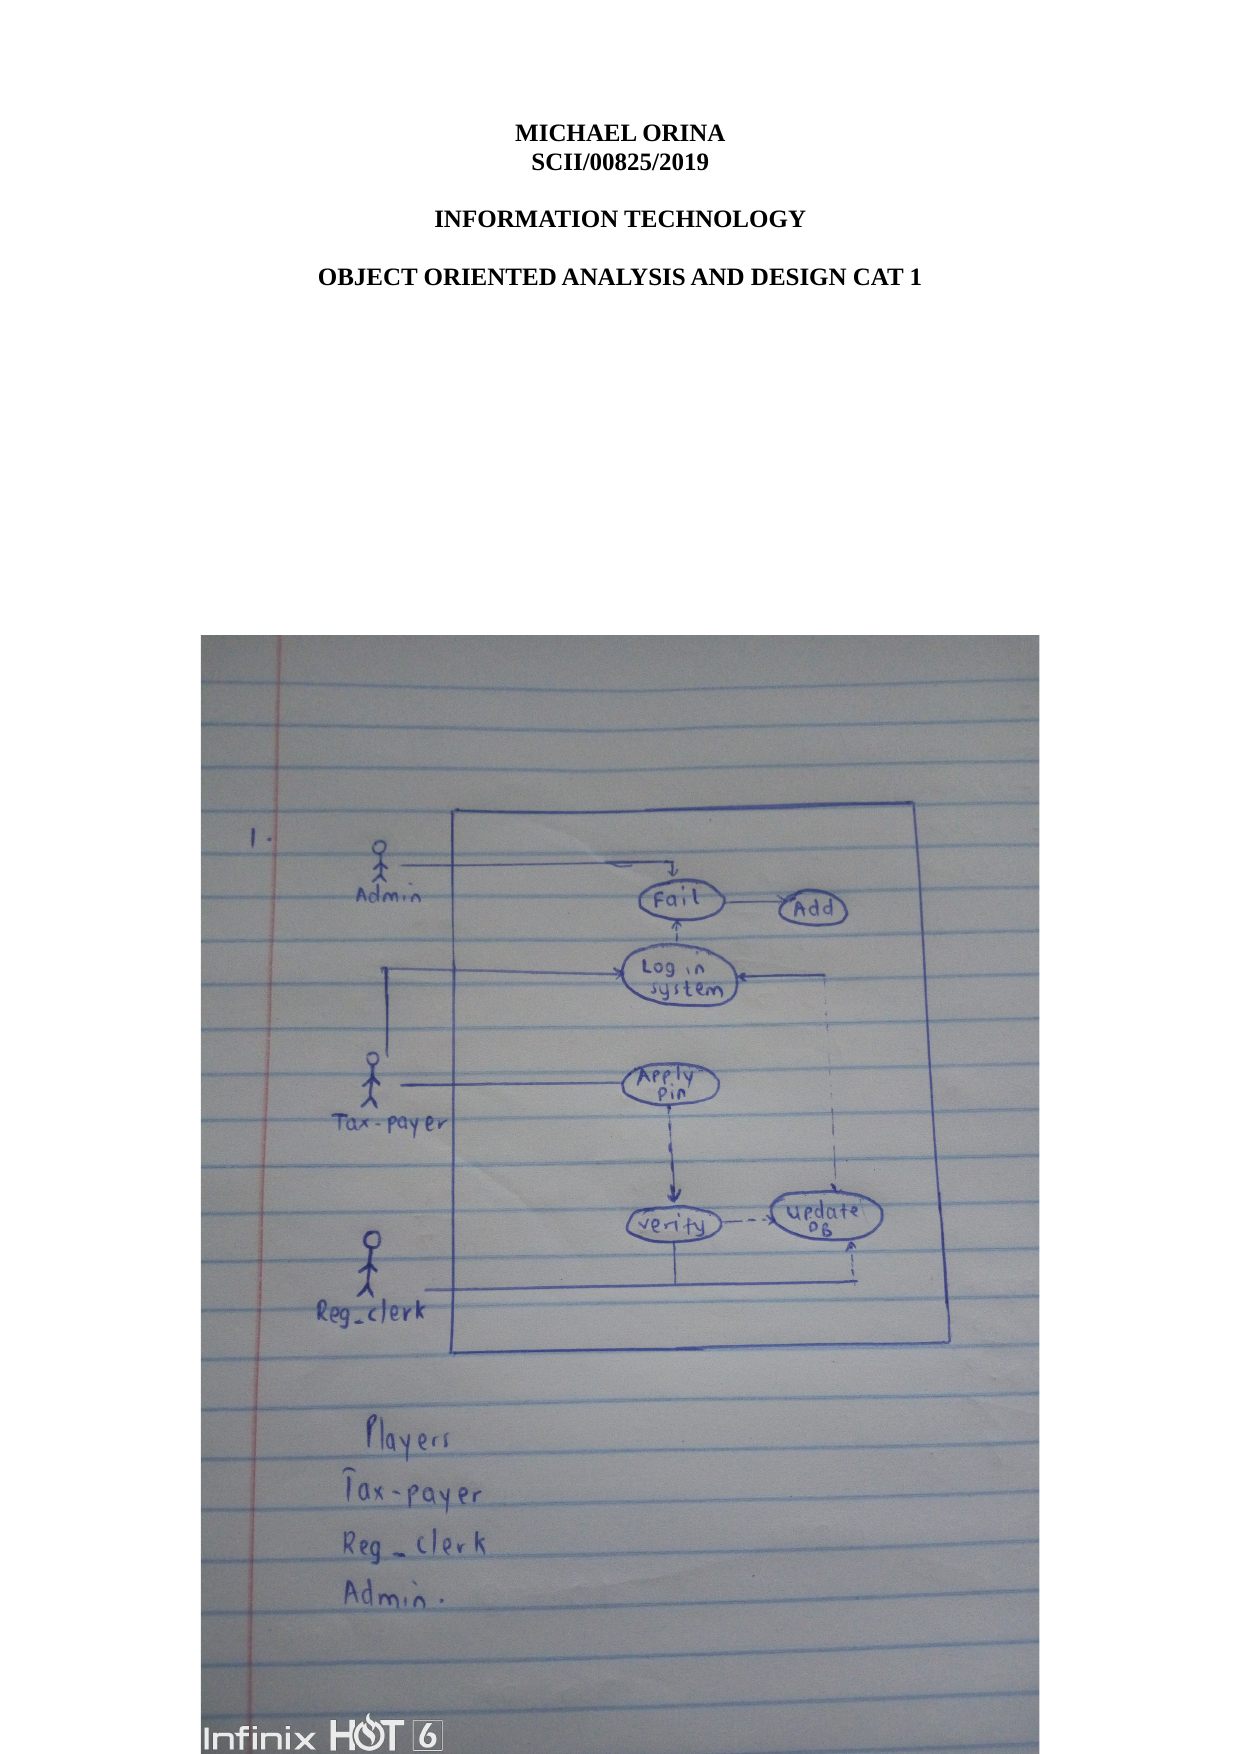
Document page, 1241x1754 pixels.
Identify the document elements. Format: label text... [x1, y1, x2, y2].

text SCII/00825/2019 [118, 147, 1122, 176]
text OBJECT ORIENTED ANALYSIS AND DESIGN CAT 1 [118, 262, 1122, 291]
text MICHAEL ORINA [118, 118, 1122, 147]
text INFORMATION TECHNOLOGY [118, 204, 1122, 233]
picture [200, 635, 1040, 1754]
